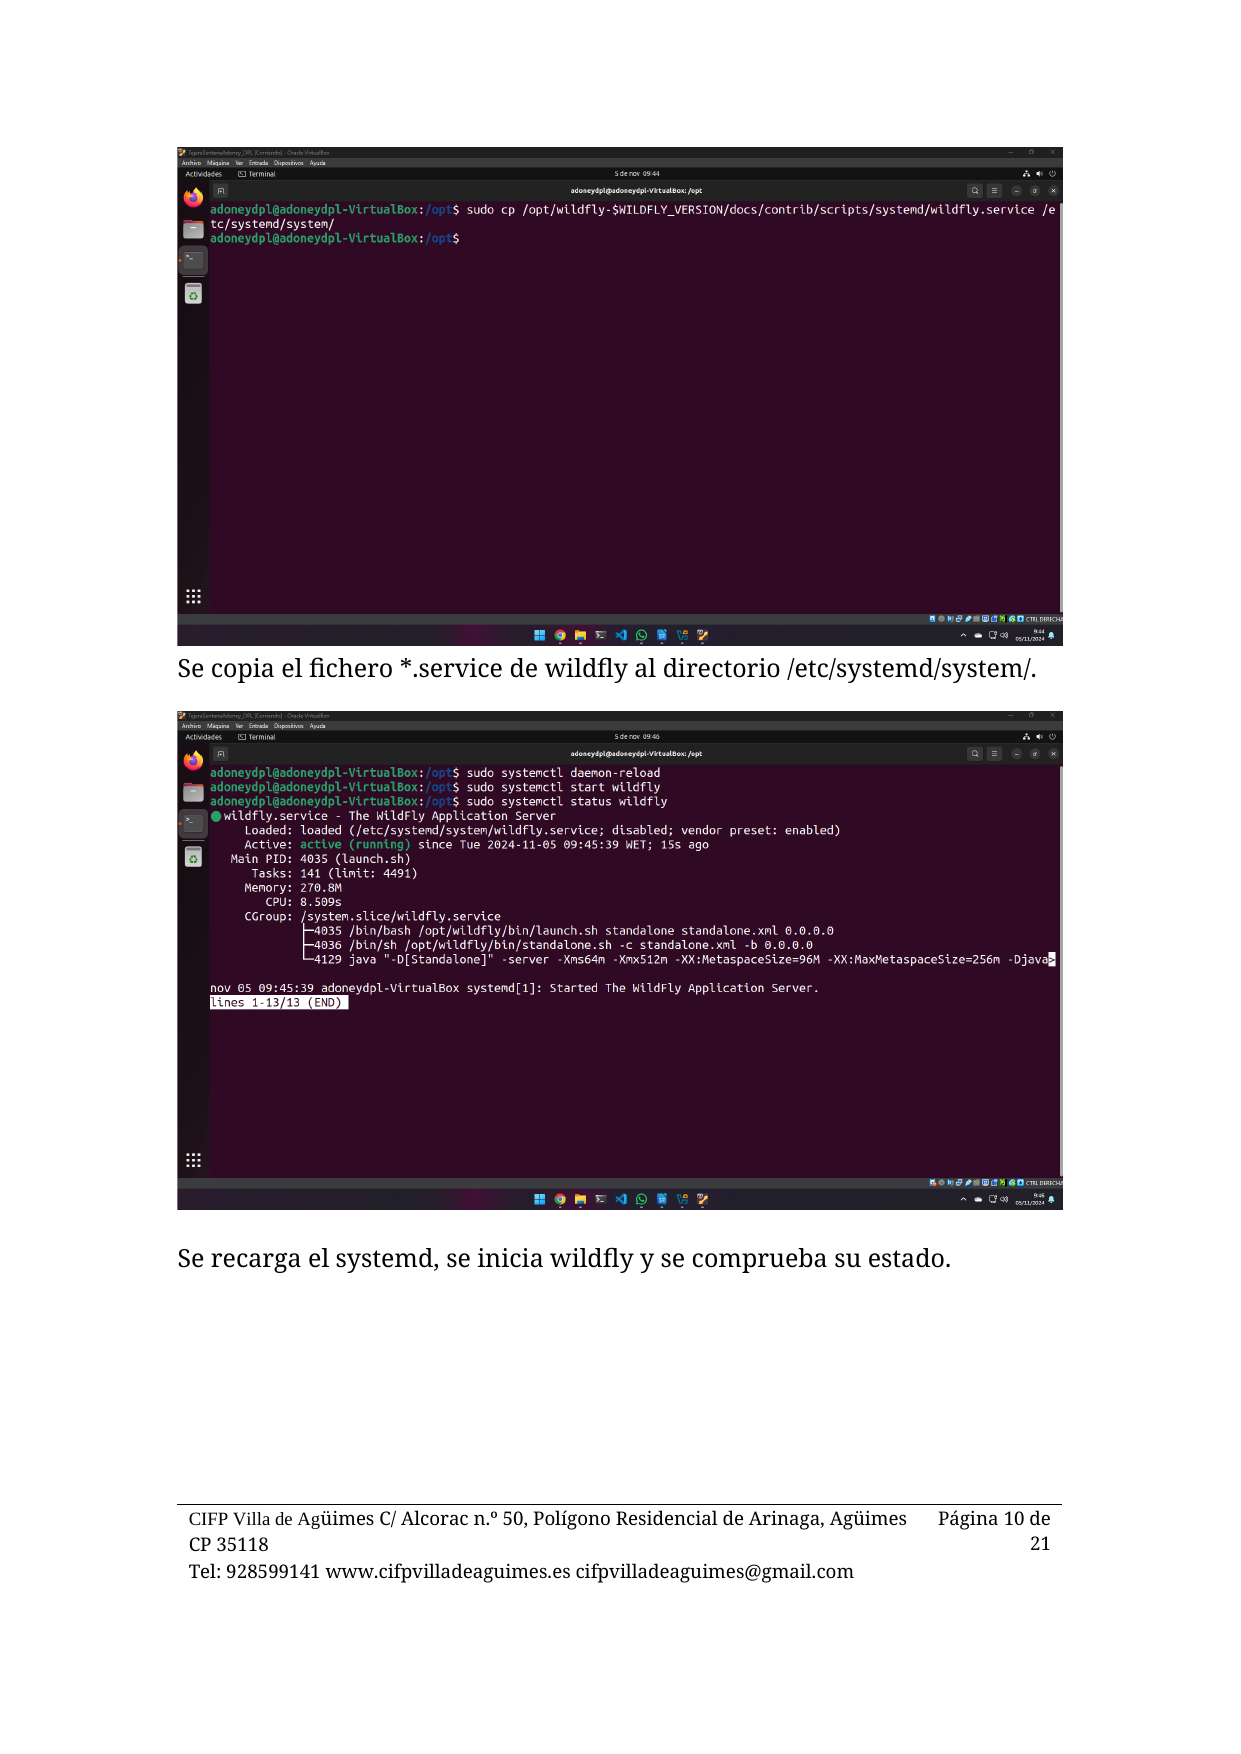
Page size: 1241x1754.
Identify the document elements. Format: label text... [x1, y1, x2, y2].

picture [177, 711, 1063, 1210]
text Se recarga el systemd, se inicia wildfly y se comprueba su estado. [177, 1210, 1063, 1274]
text Se copia el fichero *.service de wildfly al directorio /etc/systemd/system/. [177, 646, 1063, 685]
picture [177, 147, 1063, 646]
